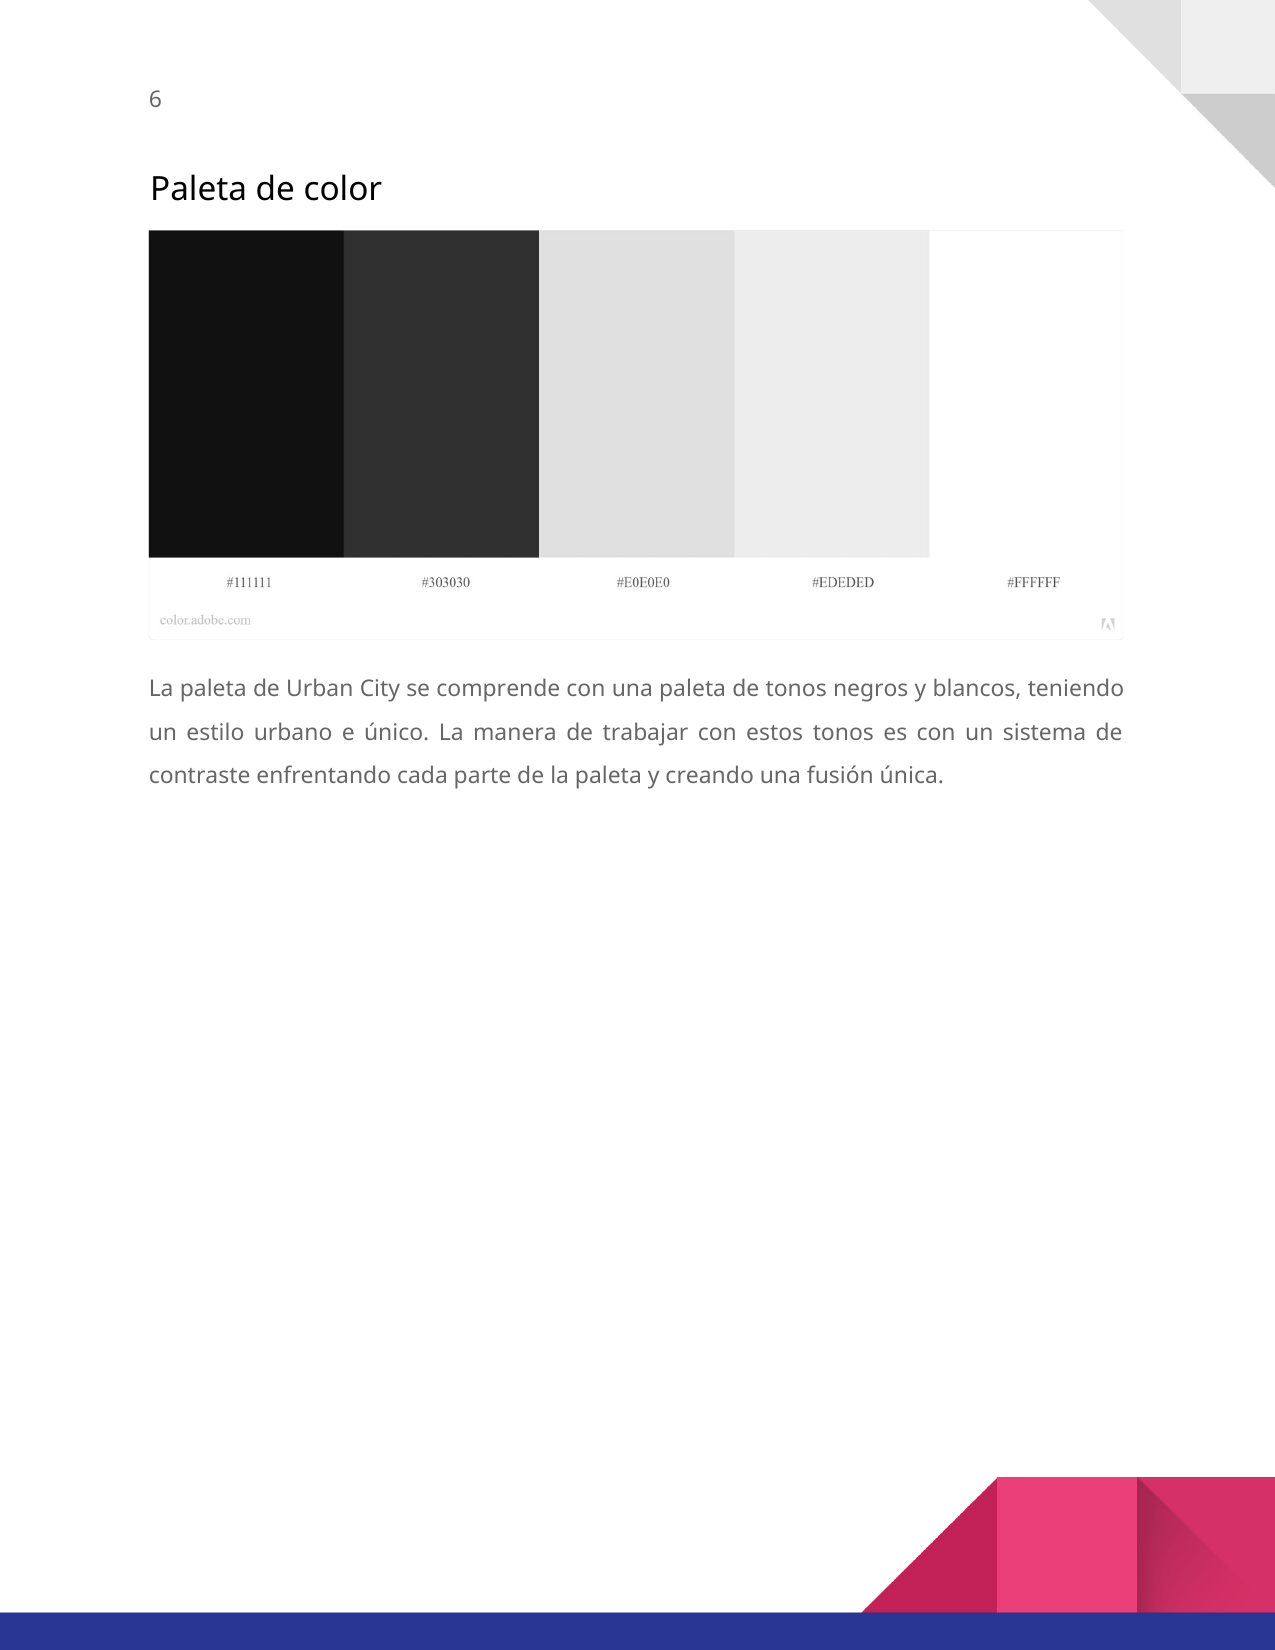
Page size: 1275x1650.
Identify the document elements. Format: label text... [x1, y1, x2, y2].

text La paleta de Urban City se comprende con una paleta de tonos negros y blancos, teniendo un estilo urbano e único. La manera de trabajar con estos tonos es con un sistema de contraste enfrentando cada parte de la paleta y creando una fusión única. [148, 672, 1125, 790]
subtitle Paleta de color [150, 164, 1125, 210]
picture [1087, 0, 1275, 188]
picture [0, 1475, 1275, 1650]
picture [148, 230, 1124, 640]
